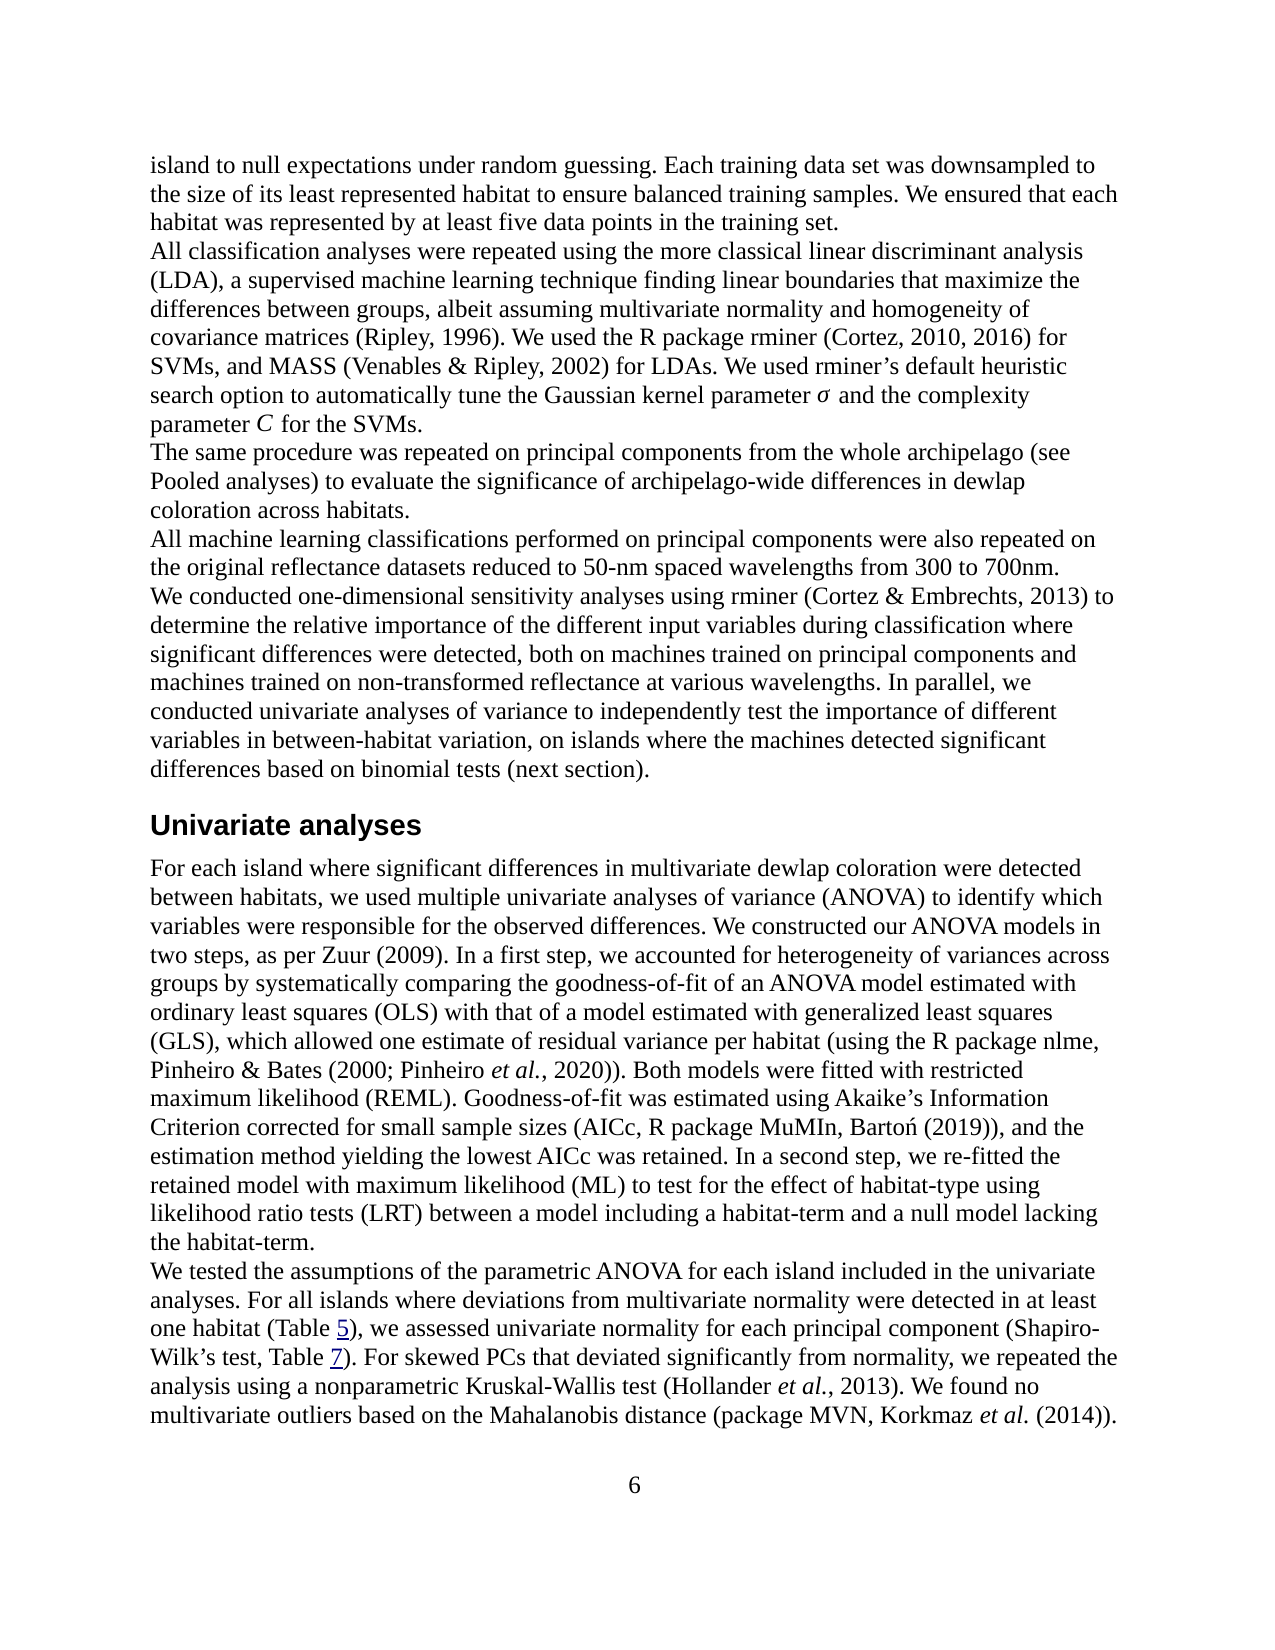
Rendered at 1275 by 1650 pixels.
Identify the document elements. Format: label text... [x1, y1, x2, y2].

text For each island where significant differences in multivariate dewlap coloration were detected between habitats, we used multiple univariate analyses of variance (ANOVA) to identify which variables were responsible for the observed differences. We constructed our ANOVA models in two steps, as per Zuur (2009). In a first step, we accounted for heterogeneity of variances across groups by systematically comparing the goodness-of-fit of an ANOVA model estimated with ordinary least squares (OLS) with that of a model estimated with generalized least squares (GLS), which allowed one estimate of residual variance per habitat (using the R package nlme, Pinheiro & Bates (2000; Pinheiro et al., 2020)). Both models were fitted with restricted maximum likelihood (REML). Goodness-of-fit was estimated using Akaike’s Information Criterion corrected for small sample sizes (AICc, R package MuMIn, Bartoń (2019)), and the estimation method yielding the lowest AICc was retained. In a second step, we re-fitted the retained model with maximum likelihood (ML) to test for the effect of habitat-type using likelihood ratio tests (LRT) between a model including a habitat-term and a null model lacking the habitat-term. We tested the assumptions of the parametric ANOVA for each island included in the univariate analyses. For all islands where deviations from multivariate normality were detected in at least one habitat (Table 5), we assessed univariate normality for each principal component (Shapiro-Wilk’s test, Table 7). For skewed PCs that deviated significantly from normality, we repeated the analysis using a nonparametric Kruskal-Wallis test (Hollander et al., 2013). We found no multivariate outliers based on the Mahalanobis distance (package MVN, Korkmaz et al. (2014)). [150, 853, 1125, 1428]
text island to null expectations under random guessing. Each training data set was downsampled to the size of its least represented habitat to ensure balanced training samples. We ensured that each habitat was represented by at least five data points in the training set. All classification analyses were repeated using the more classical linear discriminant analysis (LDA), a supervised machine learning technique finding linear boundaries that maximize the differences between groups, albeit assuming multivariate normality and homogeneity of covariance matrices (Ripley, 1996). We used the R package rminer (Cortez, 2010, 2016) for SVMs, and MASS (Venables & Ripley, 2002) for LDAs. We used rminer’s default heuristic search option to automatically tune the Gaussian kernel parameter and the complexity parameter for the SVMs. The same procedure was repeated on principal components from the whole archipelago (see Pooled analyses) to evaluate the significance of archipelago-wide differences in dewlap coloration across habitats. All machine learning classifications performed on principal components were also repeated on the original reflectance datasets reduced to 50-nm spaced wavelengths from 300 to 700nm. We conducted one-dimensional sensitivity analyses using rminer (Cortez & Embrechts, 2013) to determine the relative importance of the different input variables during classification where significant differences were detected, both on machines trained on principal components and machines trained on non-transformed reflectance at various wavelengths. In parallel, we conducted univariate analyses of variance to independently test the importance of different variables in between-habitat variation, on islands where the machines detected significant differences based on binomial tests (next section). [150, 150, 1125, 782]
subtitle Univariate analyses [150, 807, 1125, 841]
